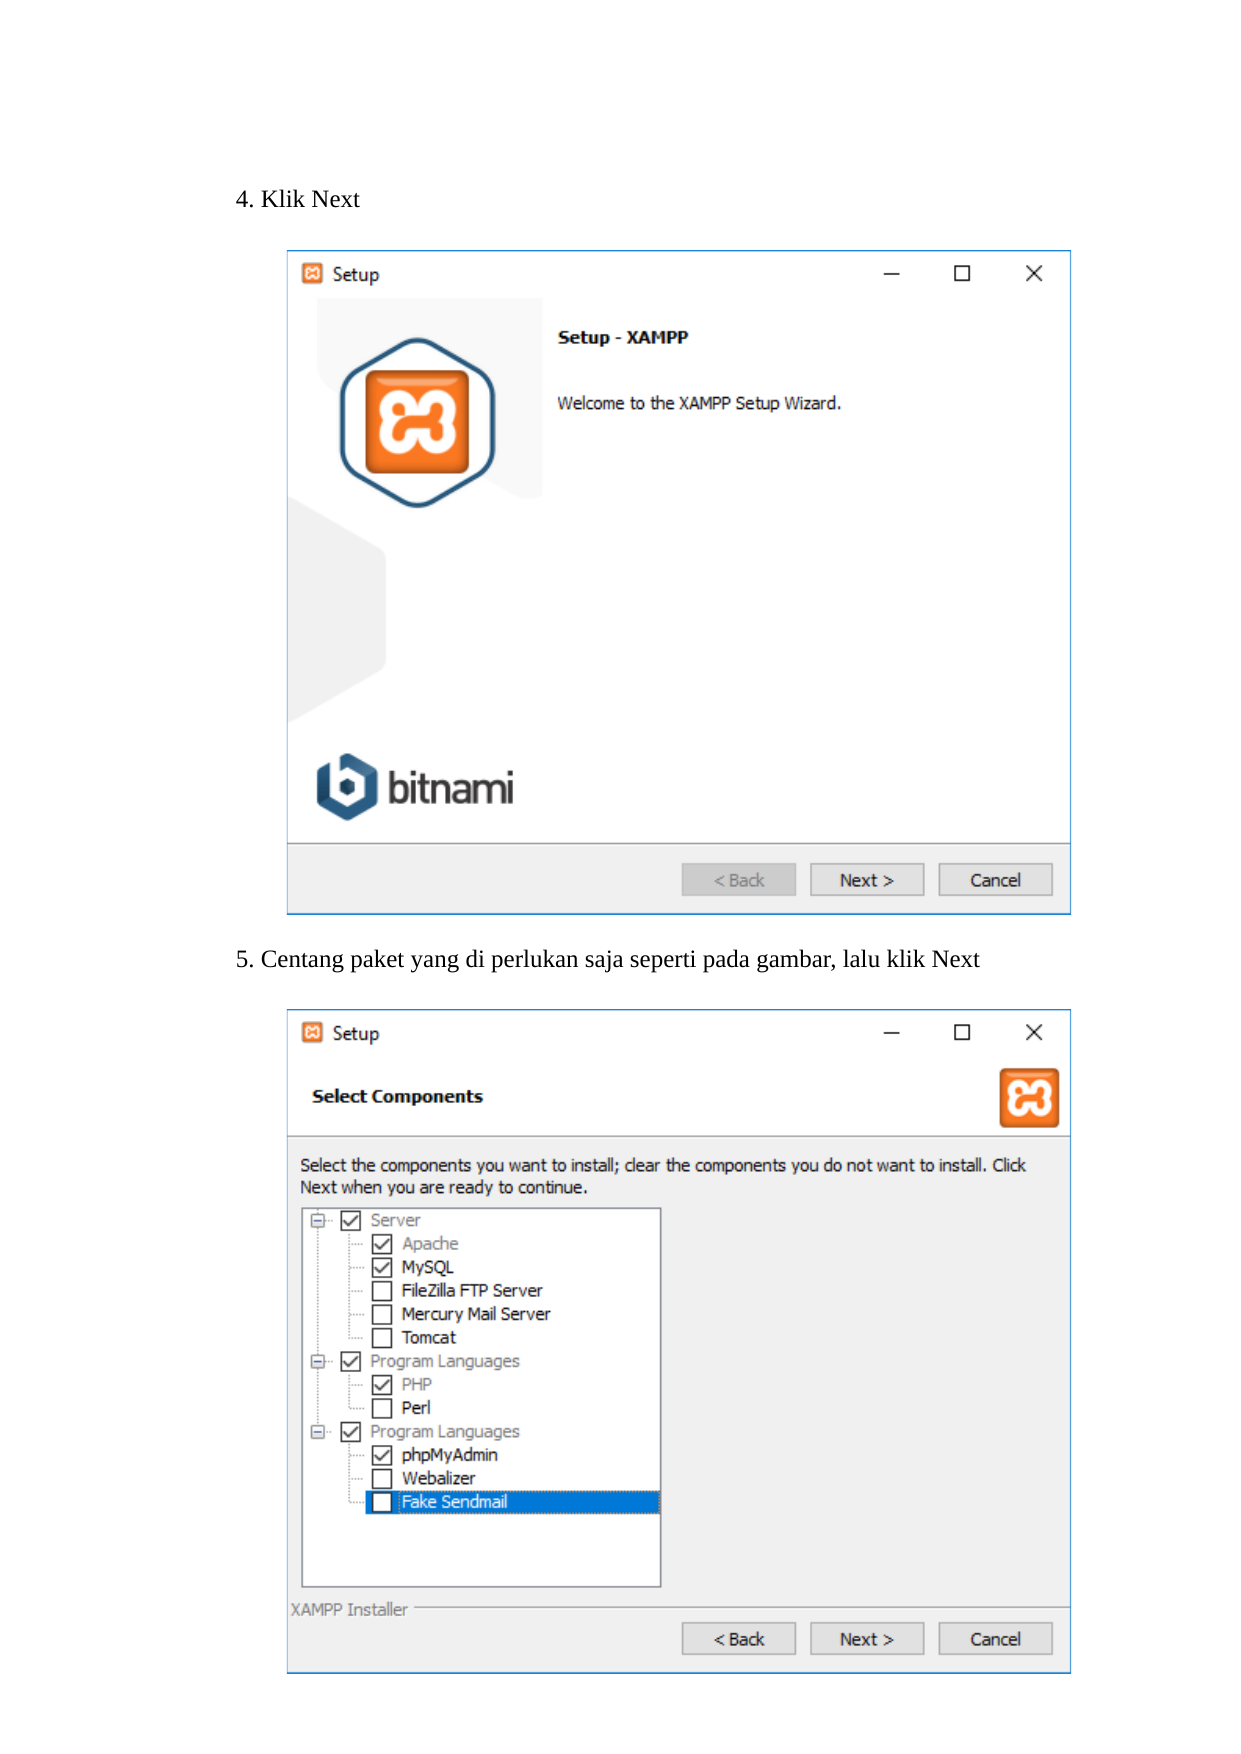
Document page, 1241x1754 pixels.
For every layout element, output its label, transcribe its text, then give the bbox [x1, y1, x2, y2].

text 5. Centang paket yang di perlukan saja seperti pada gambar, lalu klik Next [236, 944, 1122, 972]
text 4. Klik Next [236, 184, 1122, 213]
picture [286, 1009, 1072, 1674]
picture [286, 250, 1072, 915]
